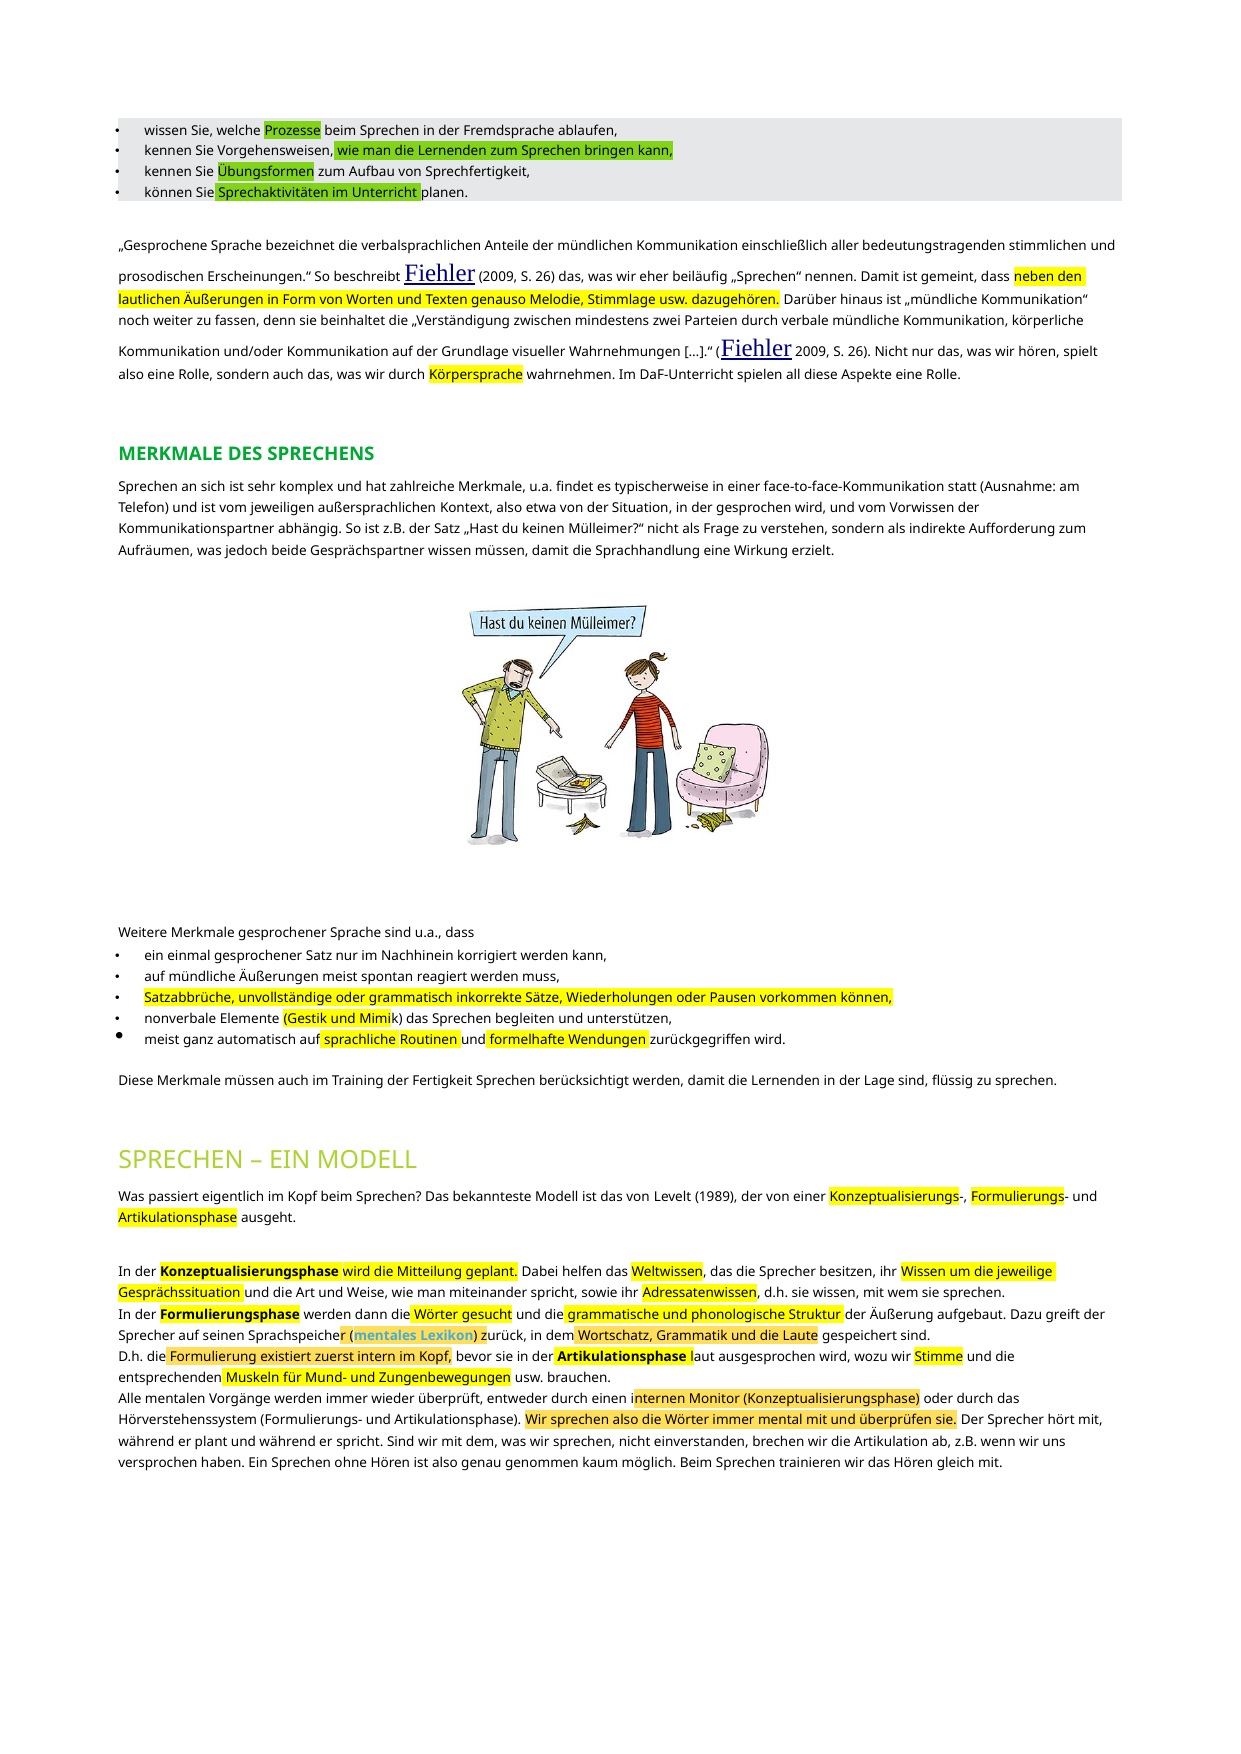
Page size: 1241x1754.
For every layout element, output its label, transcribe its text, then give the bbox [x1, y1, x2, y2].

list kennen Sie Übungsformen zum Aufbau von Sprechfertigkeit, [118, 160, 1122, 181]
list meist ganz automatisch auf sprachliche Routinen und formelhafte Wendungen zurückgegriffen wird. [118, 1027, 1122, 1050]
subtitle SPRECHEN – EIN MODELL [118, 1141, 1122, 1176]
list wissen Sie, welche Prozesse beim Sprechen in der Fremdsprache ablaufen, [118, 118, 1122, 139]
list nonverbale Elemente (Gestik und Mimik) das Sprechen begleiten und unterstützen, [118, 1006, 1122, 1027]
list auf mündliche Äußerungen meist spontan reagiert werden muss, [118, 965, 1122, 986]
list können Sie Sprechaktivitäten im Unterricht planen. [118, 181, 1122, 201]
text D.h. die Formulierung existiert zuerst intern im Kopf, bevor sie in der Artikulationsphase laut ausgesprochen wird, wozu wir Stimme und die entsprechenden Muskeln für Mund- und Zungenbewegungen usw. brauchen. [118, 1347, 1122, 1386]
list ein einmal gesprochener Satz nur im Nachhinein korrigiert werden kann, [118, 944, 1122, 965]
picture [456, 594, 784, 853]
text Was passiert eigentlich im Kopf beim Sprechen? Das bekannteste Modell ist das von Levelt (1989), der von einer Konzeptualisierungs-, Formulierungs- und Artikulationsphase ausgeht. [118, 1187, 1122, 1227]
text In der Konzeptualisierungsphase wird die Mitteilung geplant. Dabei helfen das Weltwissen, das die Sprecher besitzen, ihr Wissen um die jeweilige Gesprächssituation und die Art und Weise, wie man miteinander spricht, sowie ihr Adressatenwissen, d.h. sie wissen, mit wem sie sprechen. [118, 1262, 1122, 1302]
list Satzabbrüche, unvollständige oder grammatisch inkorrekte Sätze, Wiederholungen oder Pausen vorkommen können, [118, 986, 1122, 1006]
subtitle MERKMALE DES SPRECHENS [118, 440, 1122, 466]
text Sprechen an sich ist sehr komplex und hat zahlreiche Merkmale, u.a. findet es typischerweise in einer face-to-face-Kommunikation statt (Ausnahme: am Telefon) und ist vom jeweiligen außersprachlichen Kontext, also etwa von der Situation, in der gesprochen wird, und vom Vorwissen der Kommunikationspartner abhängig. So ist z.B. der Satz „Hast du keinen Mülleimer?“ nicht als Frage zu verstehen, sondern als indirekte Aufforderung zum Aufräumen, was jedoch beide Gesprächspartner wissen müssen, damit die Sprachhandlung eine Wirkung erzielt. [118, 477, 1122, 559]
text Alle mentalen Vorgänge werden immer wieder überprüft, entweder durch einen internen Monitor (Konzeptualisierungsphase) oder durch das Hörverstehenssystem (Formulierungs- und Artikulationsphase). Wir sprechen also die Wörter immer mental mit und überprüfen sie. Der Sprecher hört mit, während er plant und während er spricht. Sind wir mit dem, was wir sprechen, nicht einverstanden, brechen wir die Artikulation ab, z.B. wenn wir uns versprochen haben. Ein Sprechen ohne Hören ist also genau genommen kaum möglich. Beim Sprechen trainieren wir das Hören gleich mit. [118, 1389, 1122, 1471]
list kennen Sie Vorgehensweisen, wie man die Lernenden zum Sprechen bringen kann, [118, 139, 1122, 160]
text „Gesprochene Sprache bezeichnet die verbalsprachlichen Anteile der mündlichen Kommunikation einschließlich aller bedeutungstragenden stimmlichen und prosodischen Erscheinungen.“ So beschreibt Fiehler (2009, S. 26) das, was wir eher beiläufig „Sprechen“ nennen. Damit ist gemeint, dass neben den lautlichen Äußerungen in Form von Worten und Texten genauso Melodie, Stimmlage usw. dazugehören. Darüber hinaus ist „mündliche Kommunikation“ noch weiter zu fassen, denn sie beinhaltet die „Verständigung zwischen mindestens zwei Parteien durch verbale mündliche Kommunikation, körperliche Kommunikation und/oder Kommunikation auf der Grundlage visueller Wahrnehmungen […].“ (Fiehler 2009, S. 26). Nicht nur das, was wir hören, spielt also eine Rolle, sondern auch das, was wir durch Körpersprache wahrnehmen. Im DaF-Unterricht spielen all diese Aspekte eine Rolle. [118, 236, 1122, 383]
text Diese Merkmale müssen auch im Training der Fertigkeit Sprechen berücksichtigt werden, damit die Lernenden in der Lage sind, flüssig zu sprechen. [118, 1071, 1122, 1089]
text In der Formulierungsphase werden dann die Wörter gesucht und die grammatische und phonologische Struktur der Äußerung aufgebaut. Dazu greift der Sprecher auf seinen Sprachspeicher (mentales Lexikon) zurück, in dem Wortschatz, Grammatik und die Laute gespeichert sind. [118, 1304, 1122, 1344]
text Weitere Merkmale gesprochener Sprache sind u.a., dass [118, 923, 1122, 941]
